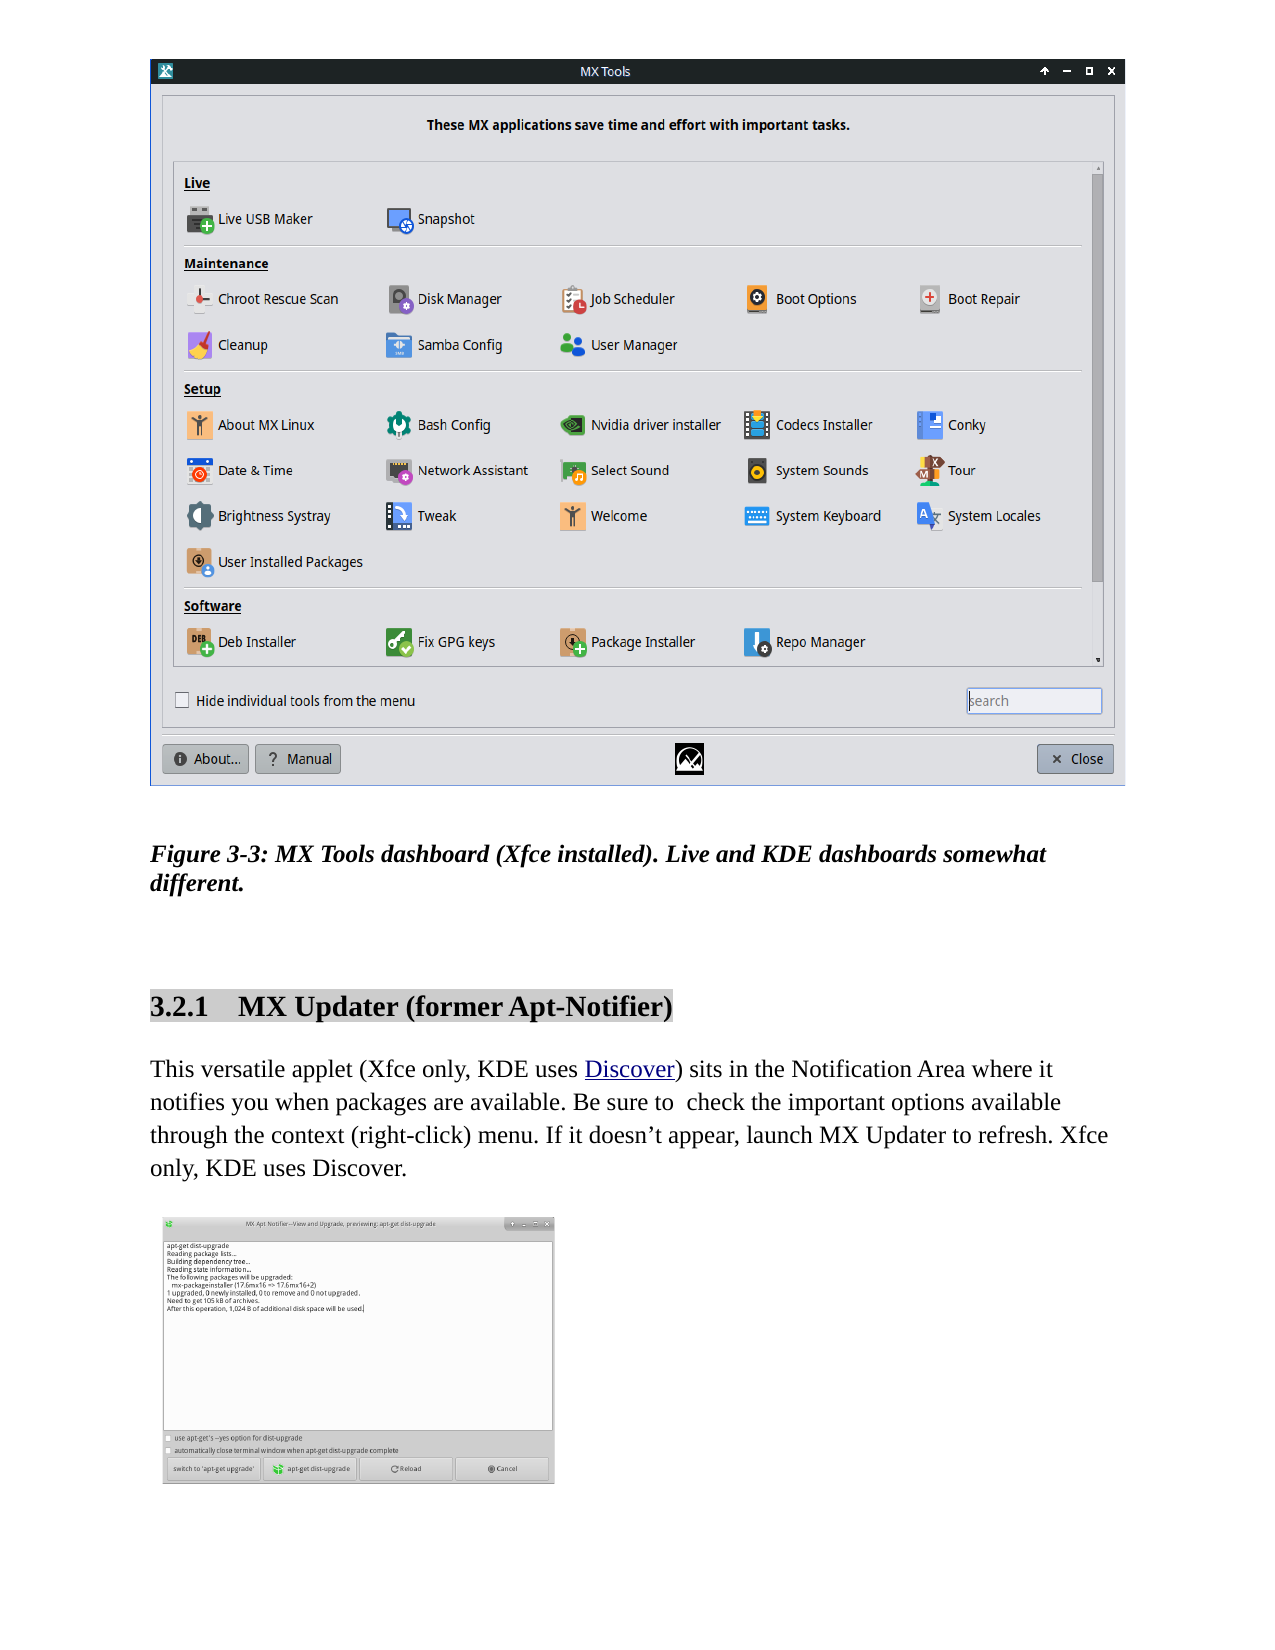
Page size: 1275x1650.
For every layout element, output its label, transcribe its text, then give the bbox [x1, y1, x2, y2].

picture [162, 1217, 555, 1484]
subtitle 3.2.1 MX Updater (former Apt-Notifier) [673, 989, 1125, 1022]
text Figure 3-3: MX Tools dashboard (Xfce installed). Live and KDE dashboards somewhat different. [150, 839, 1125, 896]
picture [150, 59, 1125, 786]
text This versatile applet (Xfce only, KDE uses Discover) sits in the Notification Area where it notifies you when packages are available. Be sure to check the important options available through the context (right-click) menu. If it doesn’t appear, launch MX Updater to refresh. Xfce only, KDE uses Discover. [150, 1054, 1125, 1182]
